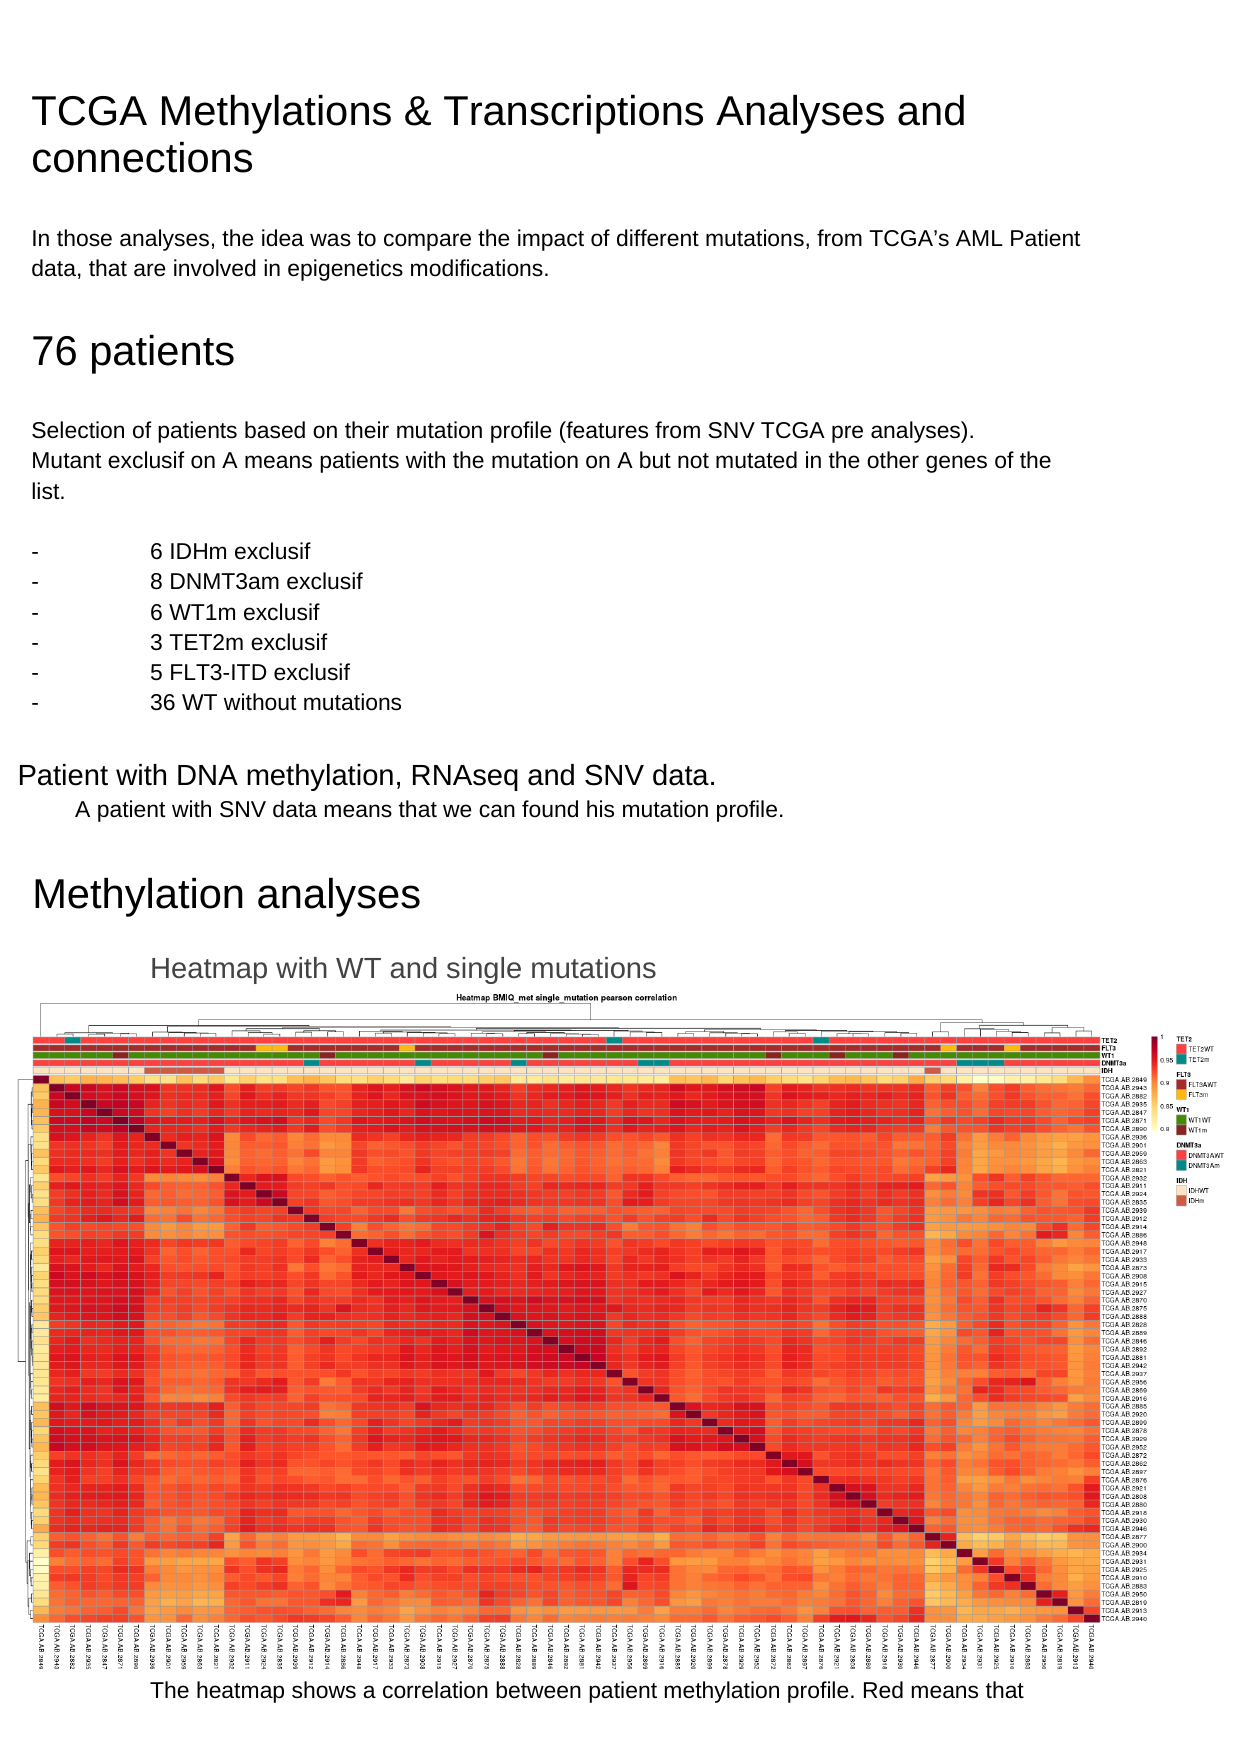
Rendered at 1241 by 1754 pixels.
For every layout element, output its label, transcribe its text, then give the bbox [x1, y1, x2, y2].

text Mutant exclusif on A means patients with the mutation on A but not mutated in the other genes of the list. [31, 447, 1090, 504]
list 8 DNMT3am exclusif [31, 568, 1090, 594]
subtitle TCGA Methylations & Transcriptions Analyses and connections [31, 86, 1090, 182]
list 36 WT without mutations [31, 689, 1090, 715]
list 6 WT1m exclusif [31, 598, 1090, 625]
subtitle Methylation analyses [32, 869, 1090, 917]
list 5 FLT3-ITD exclusif [31, 659, 1090, 685]
list 6 IDHm exclusif [31, 538, 1090, 564]
text Patient with DNA methylation, RNAseq and SNV data. [17, 758, 1090, 791]
subtitle Heatmap with WT and single mutations [150, 951, 1090, 984]
list 3 TET2m exclusif [31, 629, 1090, 655]
text The heatmap shows a correlation between patient methylation profile. Red means that [150, 1677, 1090, 1703]
text Selection of patients based on their mutation profile (features from SNV TCGA pre analyses). [31, 417, 1090, 443]
picture [17, 992, 1226, 1674]
text In those analyses, the idea was to compare the impact of different mutations, from TCGA’s AML Patient data, that are involved in epigenetics modifications. [31, 224, 1090, 281]
text A patient with SNV data means that we can found his mutation profile. [17, 796, 1090, 823]
subtitle 76 patients [31, 327, 1090, 374]
